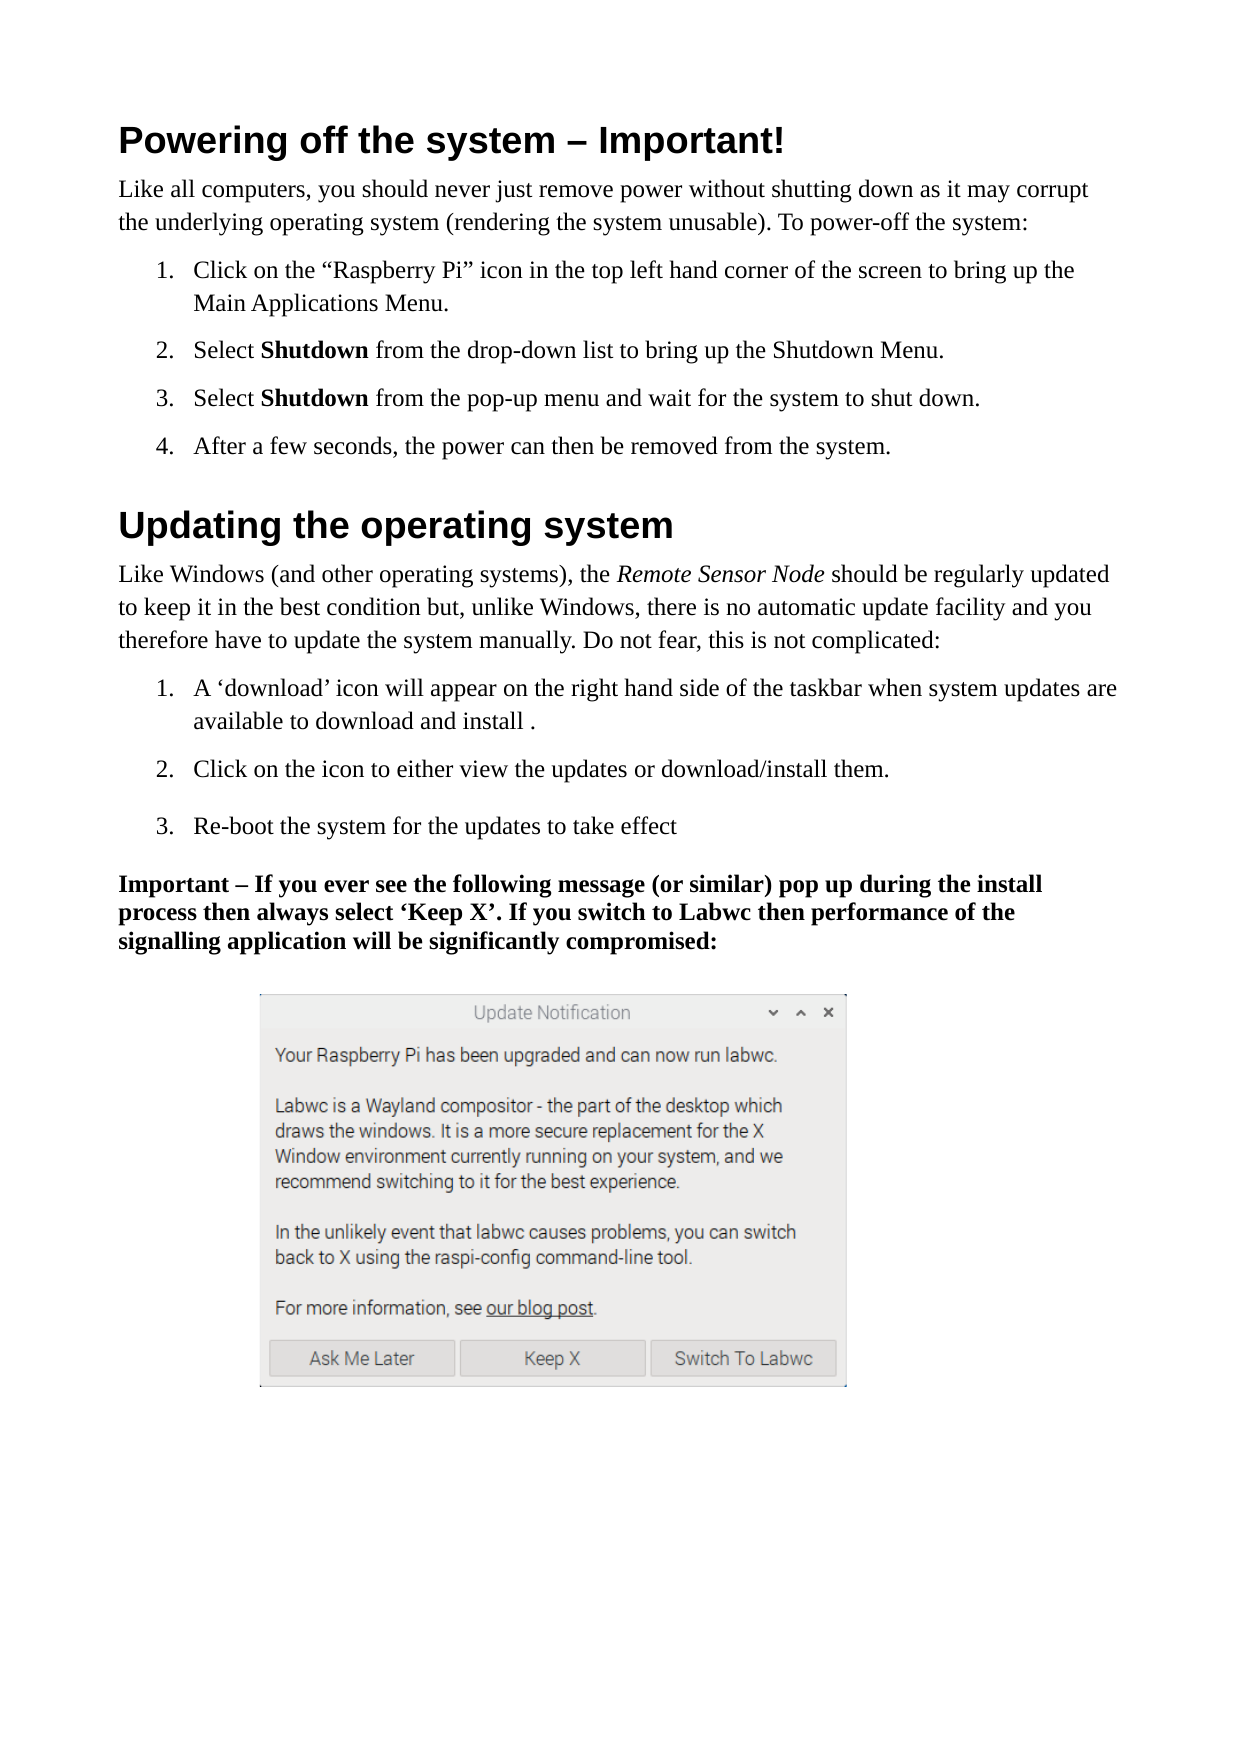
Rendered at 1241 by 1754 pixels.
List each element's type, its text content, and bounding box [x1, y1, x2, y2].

picture [259, 994, 847, 1387]
subtitle Updating the operating system [118, 503, 1122, 547]
text Like Windows (and other operating systems), the Remote Sensor Node should be regularly updated to keep it in the best condition but, unlike Windows, there is no automatic update facility and you therefore have to update the system manually. Do not fear, this is not complicated: [118, 559, 1122, 654]
list Re-boot the system for the updates to take effect [156, 811, 1122, 840]
list Click on the “Raspberry Pi” icon in the top left hand corner of the screen to bring up the Main Applications Menu. [156, 255, 1122, 317]
text Important – If you ever see the following message (or similar) pop up during the install process then always select ‘Keep X’. If you switch to Labwc then performance of the signalling application will be significantly compromised: [118, 869, 1122, 955]
list Click on the icon to either view the updates or download/install them. [156, 754, 1122, 782]
list Select Shutdown from the pop-up menu and wait for the system to shut down. [156, 383, 1122, 412]
list After a few seconds, the power can then be removed from the system. [156, 431, 1122, 459]
list Select Shutdown from the drop-down list to bring up the Shutdown Menu. [156, 336, 1122, 364]
subtitle Powering off the system – Important! [118, 118, 1122, 162]
text Like all computers, you should never just remove power without shutting down as it may corrupt the underlying operating system (rendering the system unusable). To power-off the system: [118, 174, 1122, 236]
list A ‘download’ icon will appear on the right hand side of the taskbar when system updates are available to download and install . [156, 673, 1122, 735]
